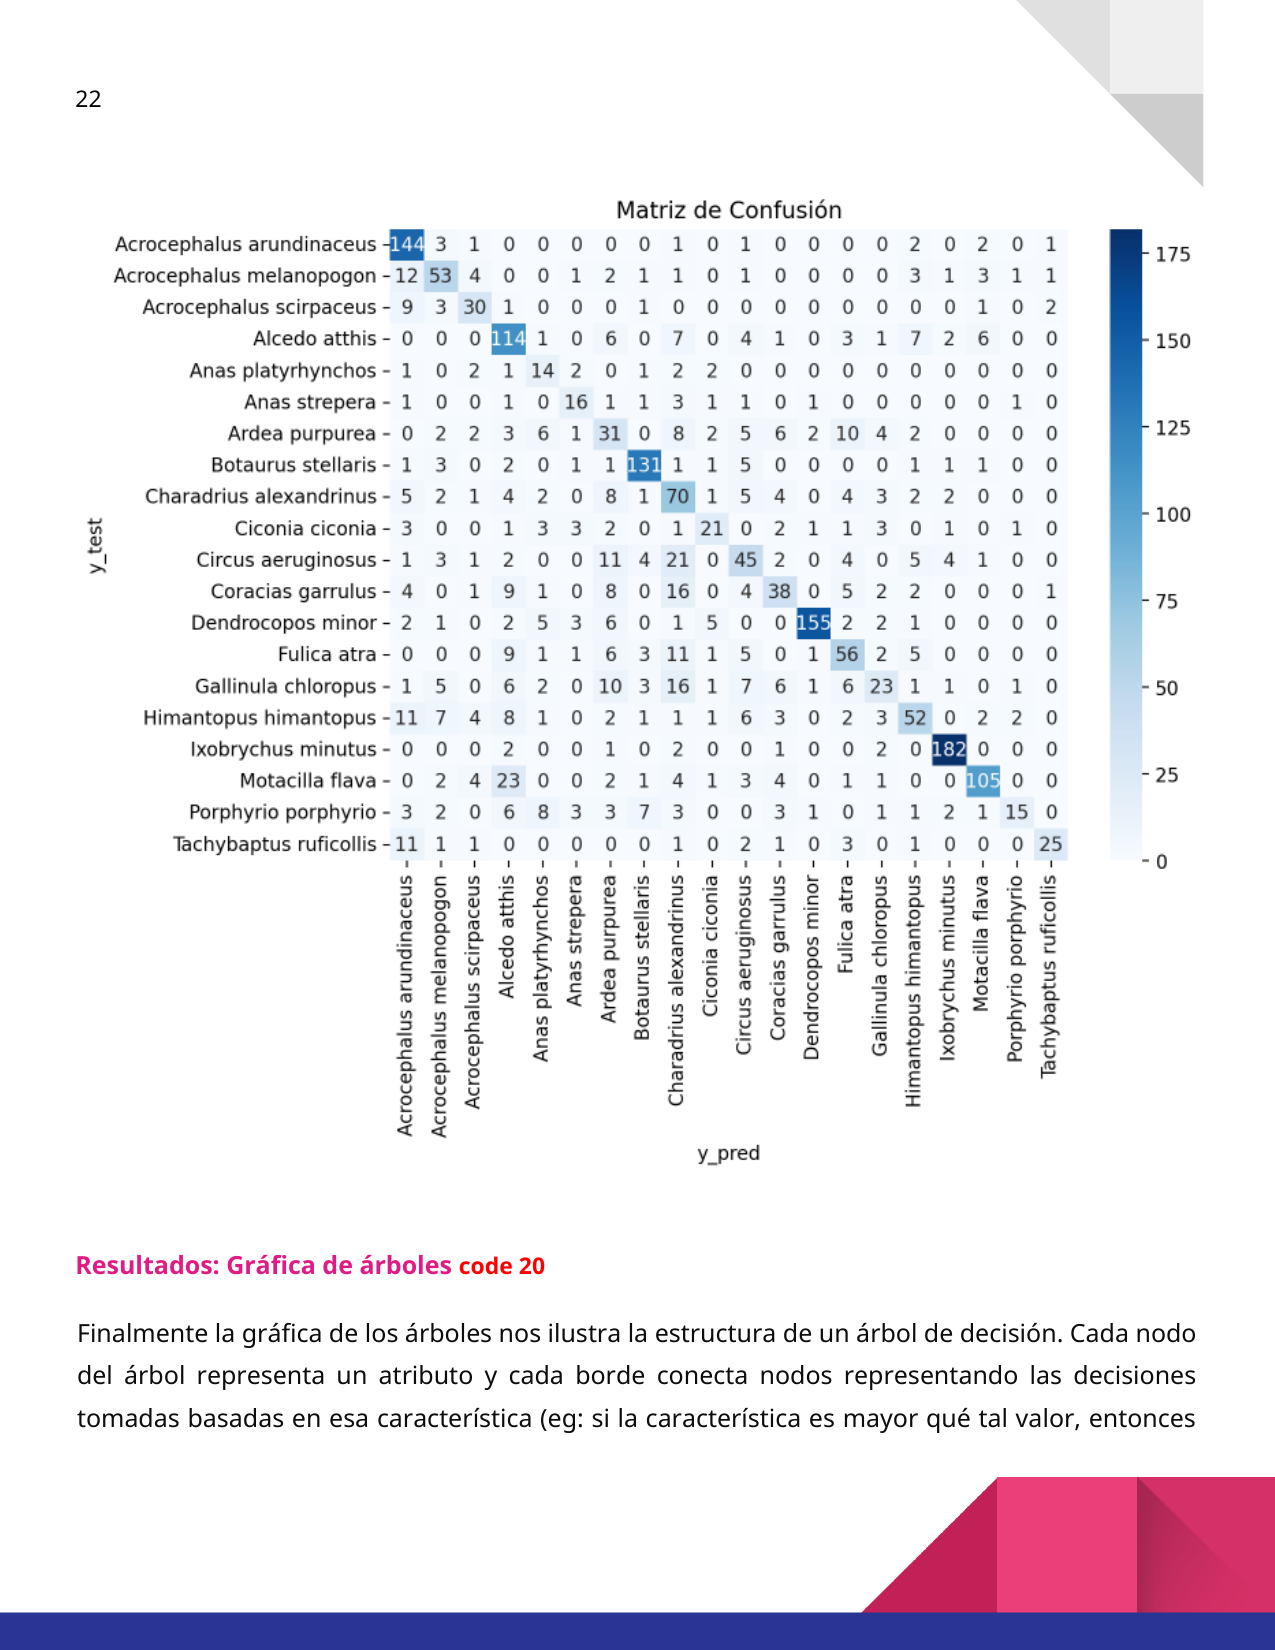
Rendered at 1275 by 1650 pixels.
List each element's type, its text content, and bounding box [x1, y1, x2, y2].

picture [0, 1475, 1275, 1650]
picture [75, 0, 1204, 1171]
text Finalmente la gráfica de los árboles nos ilustra la estructura de un árbol de decisión. Cada nodo del árbol representa un atributo y cada borde conecta nodos representando las decisiones tomadas basadas en esa característica (eg: si la característica es mayor qué tal valor, entonces [77, 1315, 1198, 1434]
text Resultados: Gráfica de árboles code 20 [75, 1247, 1198, 1281]
